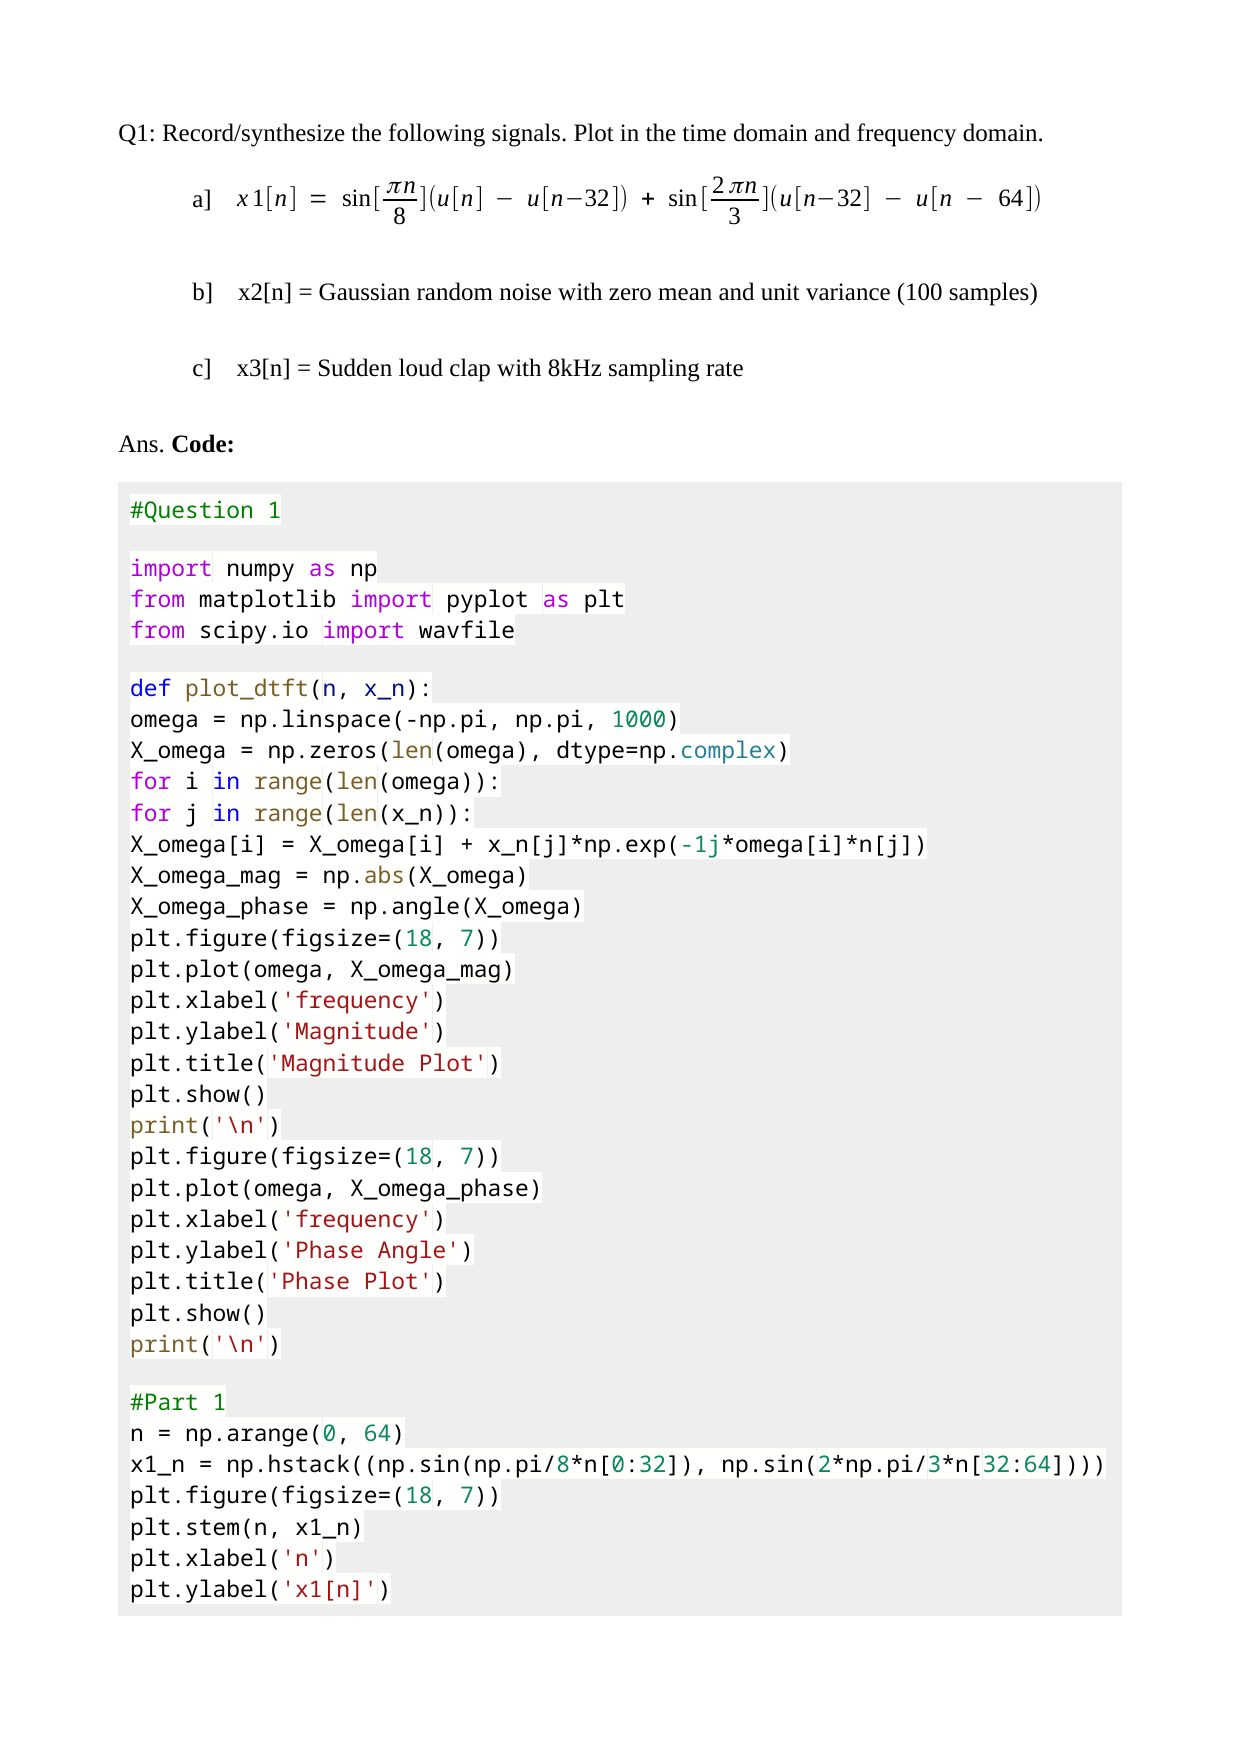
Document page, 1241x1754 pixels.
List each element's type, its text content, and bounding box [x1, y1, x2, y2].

text a] [118, 171, 1122, 229]
table_header #Question 1 import numpy as np from matplotlib import pyplot as plt from scipy.io import wavfile def plot_dtft(n, x_n): omega = np.linspace(-np.pi, np.pi, 1000) X_omega = np.zeros(len(omega), dtype=np.complex) for i in range(len(omega)): for j in range(len(x_n)): X_omega[i] = X_omega[i] + x_n[j]*np.exp(-1j*omega[i]*n[j]) X_omega_mag = np.abs(X_omega) X_omega_phase = np.angle(X_omega) plt.figure(figsize=(18, 7)) plt.plot(omega, X_omega_mag) plt.xlabel('frequency') plt.ylabel('Magnitude') plt.title('Magnitude Plot') plt.show() print('\n') plt.figure(figsize=(18, 7)) plt.plot(omega, X_omega_phase) plt.xlabel('frequency') plt.ylabel('Phase Angle') plt.title('Phase Plot') plt.show() print('\n') #Part 1 n = np.arange(0, 64) x1_n = np.hstack((np.sin(np.pi/8*n[0:32]), np.sin(2*np.pi/3*n[32:64]))) plt.figure(figsize=(18, 7)) plt.stem(n, x1_n) plt.xlabel('n') plt.ylabel('x1[n]') [118, 482, 1122, 1616]
text Q1: Record/synthesize the following signals. Plot in the time domain and frequency domain. [118, 118, 1122, 147]
text c] x3[n] = Sudden loud clap with 8kHz sampling rate [118, 353, 1122, 382]
text b] x2[n] = Gaussian random noise with zero mean and unit variance (100 samples) [118, 277, 1122, 306]
text Ans. Code: [118, 429, 1122, 458]
